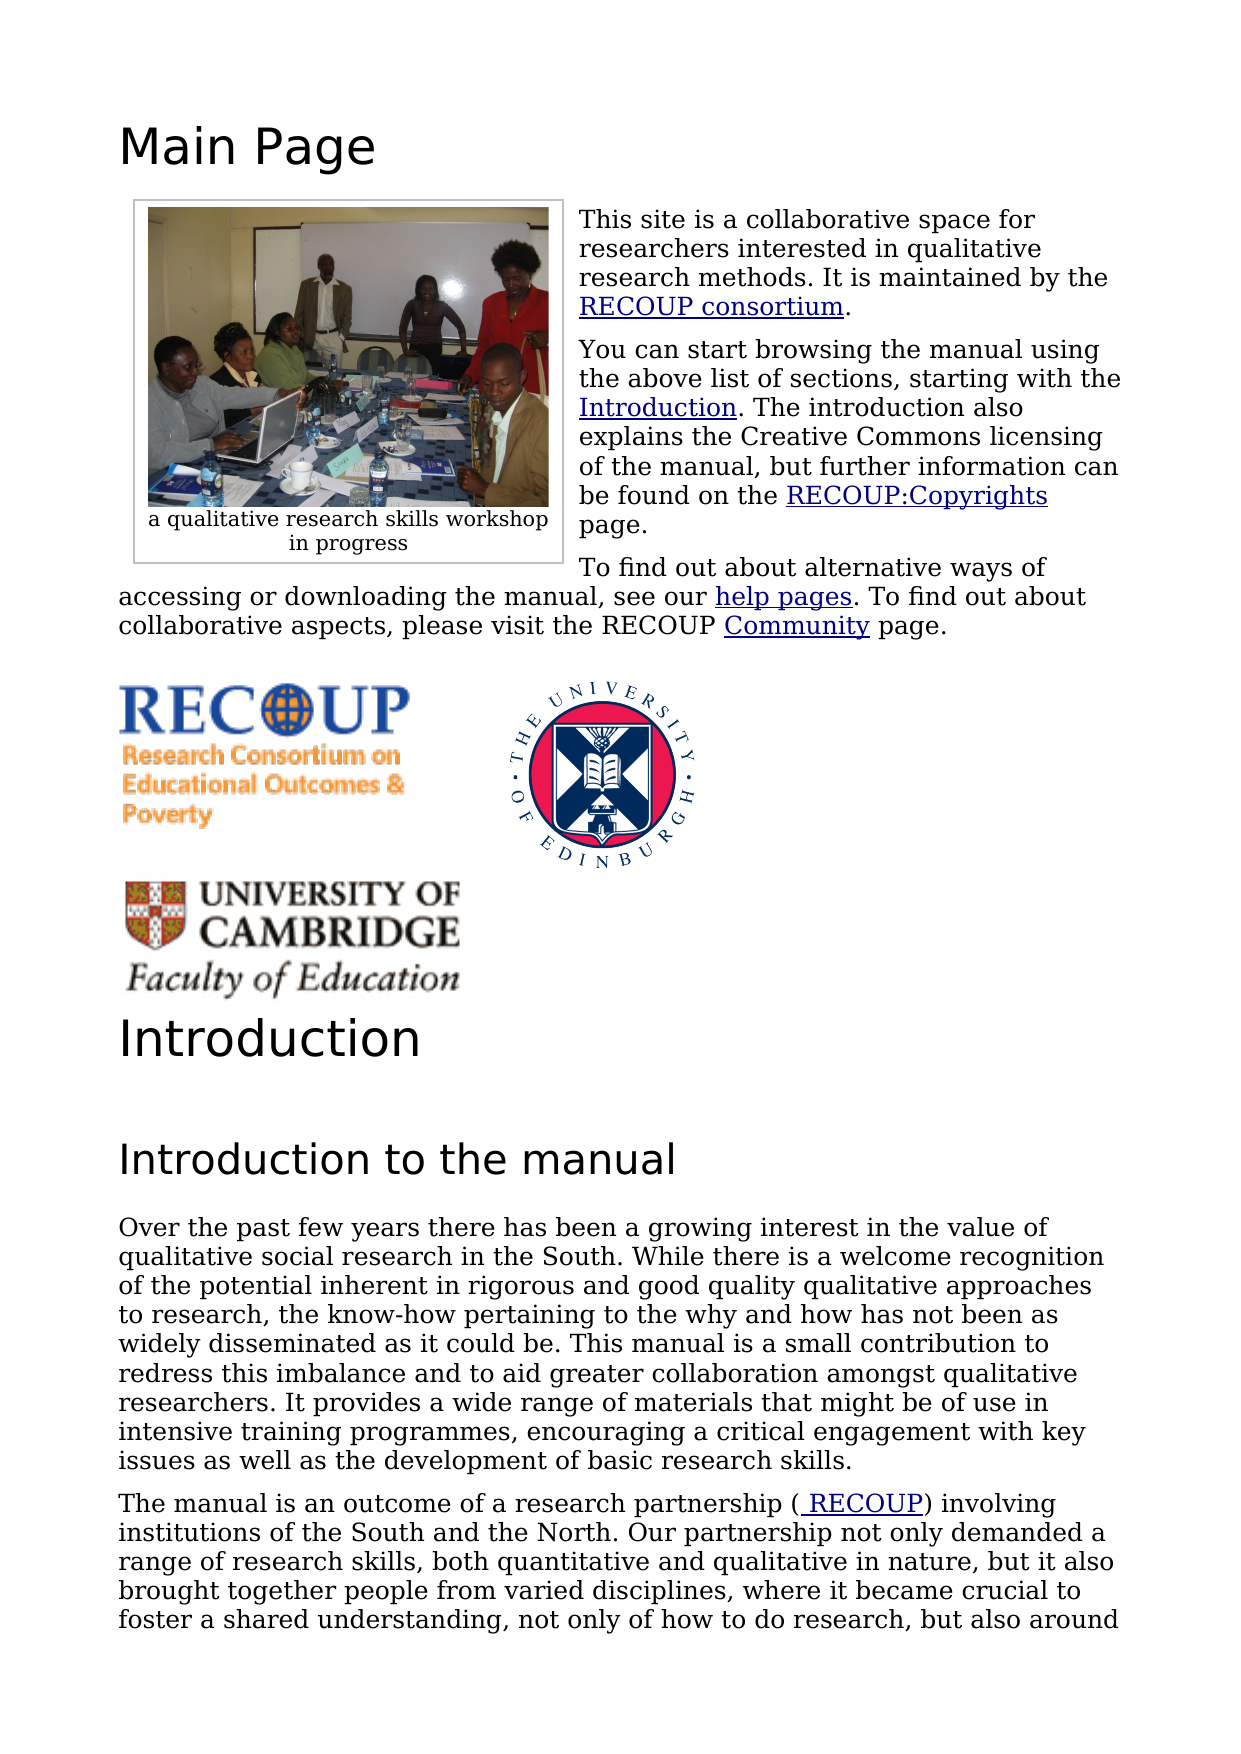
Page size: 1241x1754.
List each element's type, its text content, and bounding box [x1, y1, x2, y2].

picture [118, 677, 432, 829]
text [135, 201, 562, 562]
text You can start browsing the manual using the above list of sections, starting with the Introduction. The introduction also explains the Creative Commons licensing of the manual, but further information can be found on the RECOUP:Copyrights page. [564, 335, 1122, 539]
subtitle Introduction to the manual [118, 1136, 1122, 1184]
text To find out about alternative ways of accessing or downloading the manual, see our help pages. To find out about collaborative aspects, please visit the RECOUP Community page. [118, 553, 1122, 640]
text a qualitative research skills workshop in progress [141, 207, 556, 556]
subtitle Main Page [118, 118, 1122, 176]
picture [502, 677, 703, 877]
text The manual is an outcome of a research partnership ( RECOUP) involving institutions of the South and the North. Our partnership not only demanded a range of research skills, both quantitative and qualitative in nature, but it also brought together people from varied disciplines, where it became crucial to foster a shared understanding, not only of how to do research, but also around [118, 1489, 1122, 1635]
picture [118, 876, 474, 1003]
text Over the past few years there has been a growing interest in the value of qualitative social research in the South. While there is a welcome recognition of the potential inherent in rigorous and good quality qualitative approaches to research, the know-how pertaining to the why and how has not been as widely disseminated as it could be. This manual is a small contribution to redress this imbalance and to aid greater collaboration amongst qualitative researchers. It provides a wide range of materials that might be of use in intensive training programmes, encouraging a critical engagement with key issues as well as the development of basic research skills. [118, 1213, 1122, 1475]
text This site is a collaborative space for researchers interested in qualitative research methods. It is maintained by the RECOUP consortium. [564, 205, 1122, 322]
subtitle Introduction [118, 1010, 1122, 1068]
